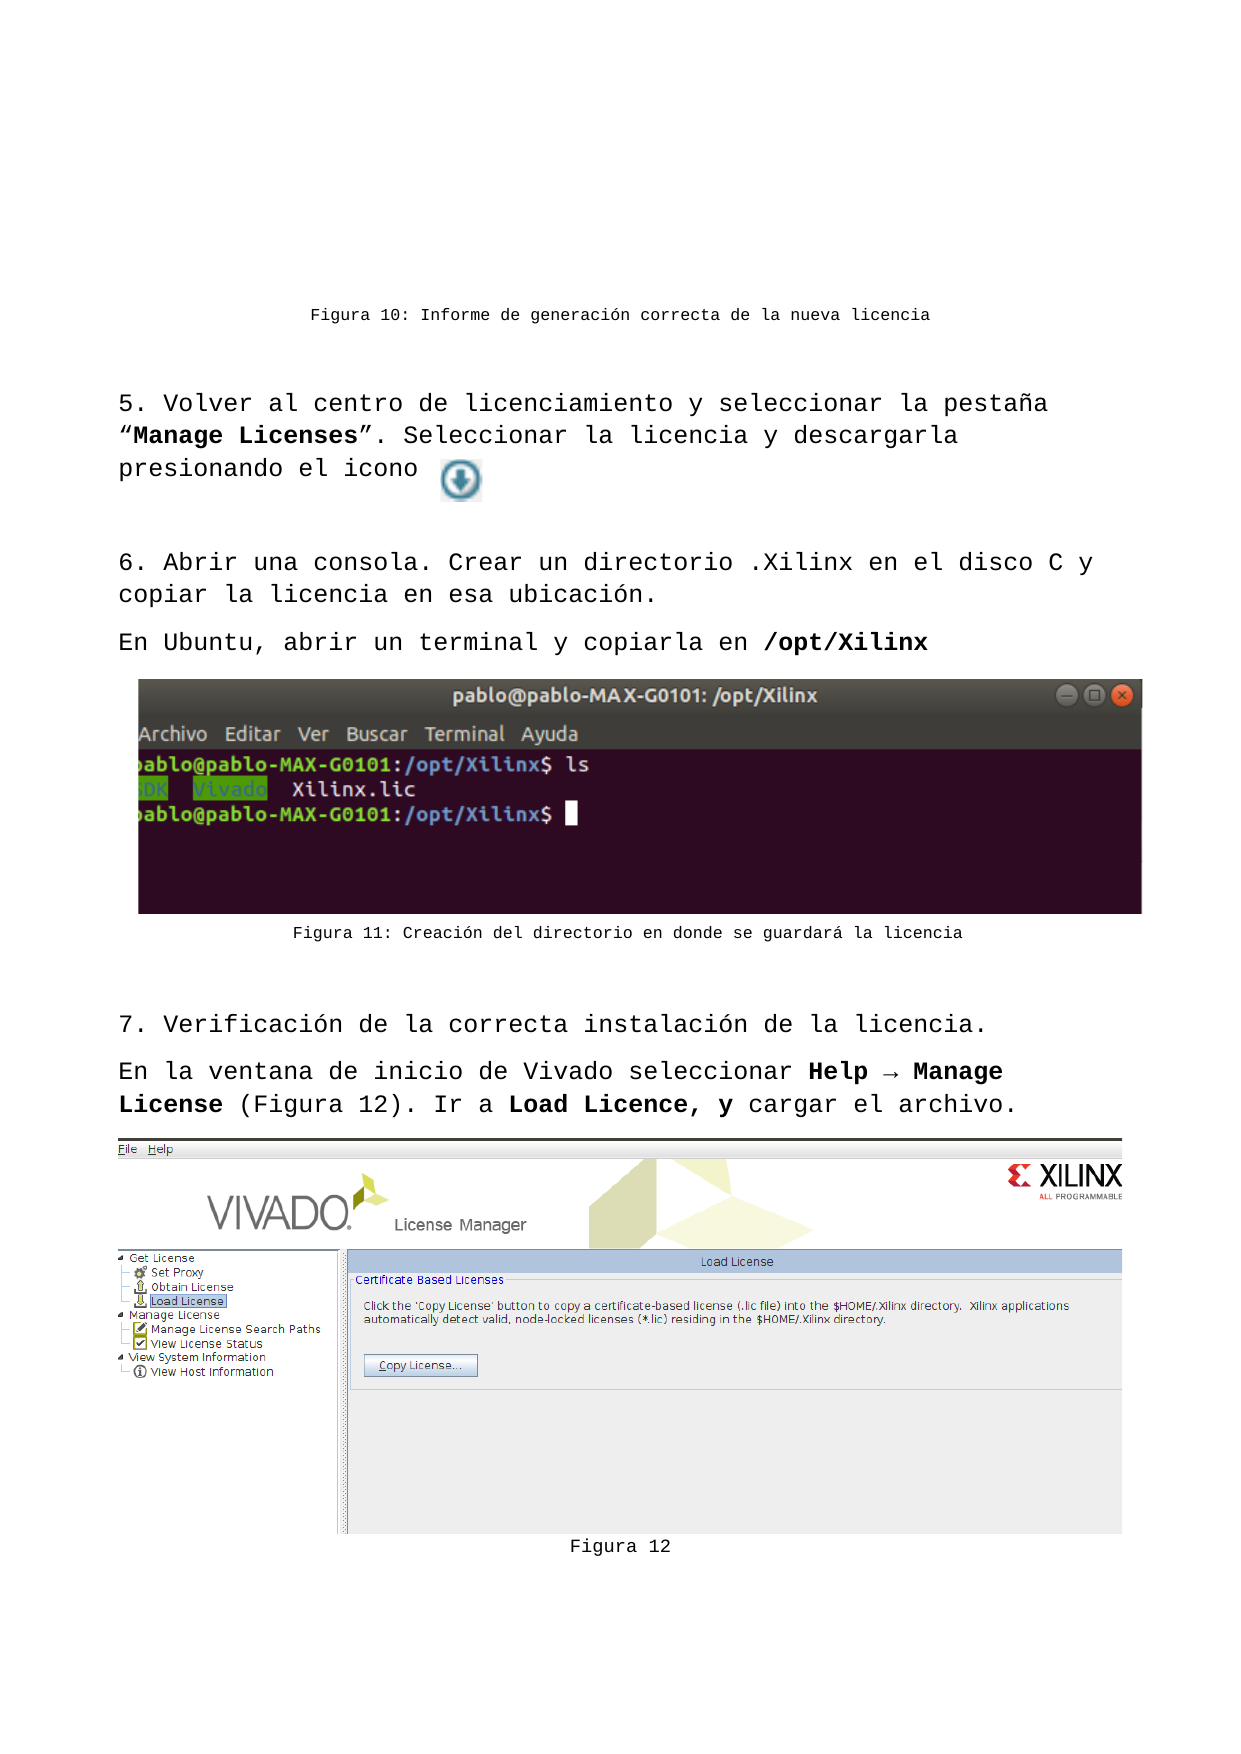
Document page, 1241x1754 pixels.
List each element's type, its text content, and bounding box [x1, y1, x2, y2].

picture [118, 1138, 1123, 1534]
text Figura 11: Creación del directorio en donde se guardará la licencia [118, 676, 1122, 946]
text 7. Verificación de la correcta instalación de la licencia. [118, 1012, 1122, 1040]
picture [440, 459, 483, 502]
text Figura 12 [118, 1534, 1122, 1558]
text Figura 10: Informe de generación correcta de la nueva licencia [118, 307, 1122, 326]
picture [138, 679, 1143, 914]
text En Ubuntu, abrir un terminal y copiarla en /opt/Xilinx [118, 629, 1122, 657]
text 5. Volver al centro de licenciamiento y seleccionar la pestaña “Manage Licenses”. Seleccionar la licencia y descargarla presionando el icono [118, 390, 1122, 484]
text En la ventana de inicio de Vivado seleccionar Help → Manage License (Figura 12). Ir a Load Licence, y cargar el archivo. [118, 1059, 1122, 1119]
text 6. Abrir una consola. Crear un directorio .Xilinx en el disco C y copiar la licencia en esa ubicación. [118, 549, 1122, 610]
